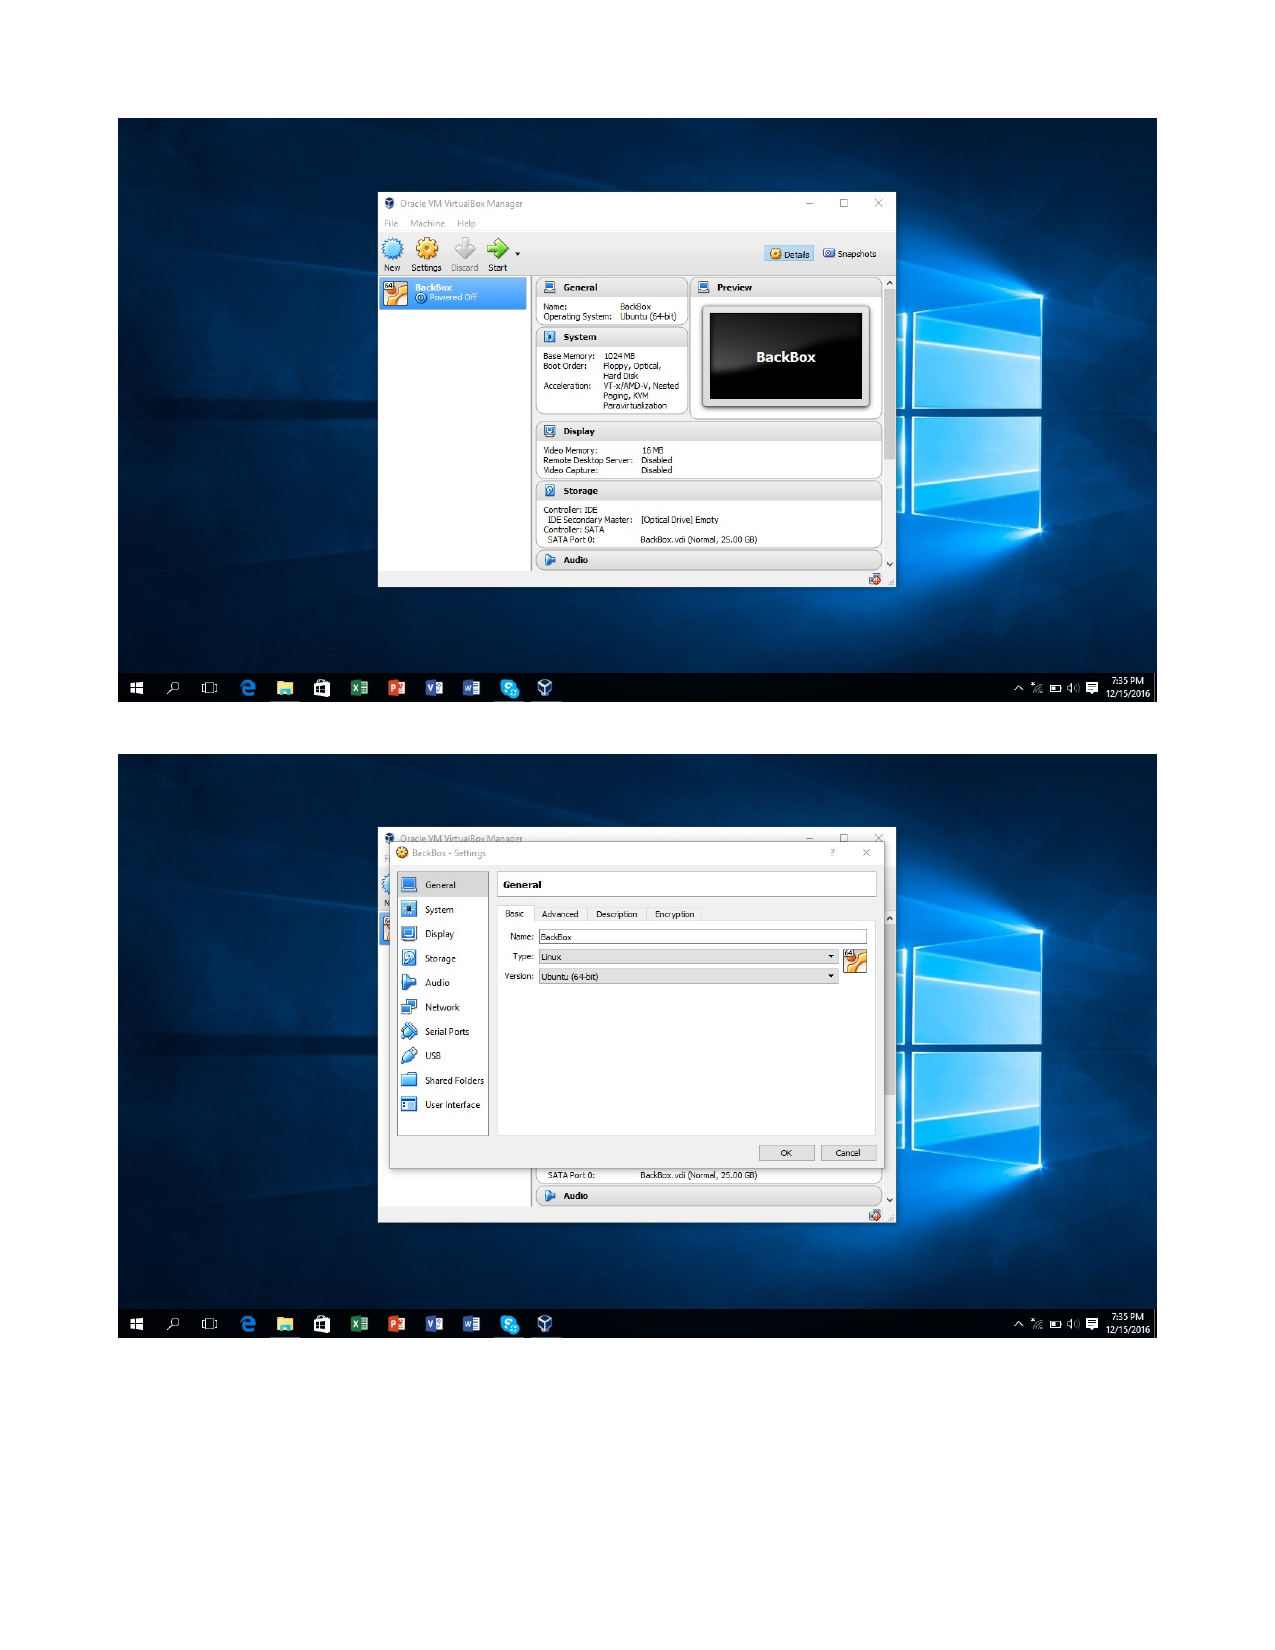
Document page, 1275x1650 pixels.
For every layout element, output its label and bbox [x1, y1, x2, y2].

picture [118, 754, 1157, 1338]
picture [118, 118, 1157, 702]
